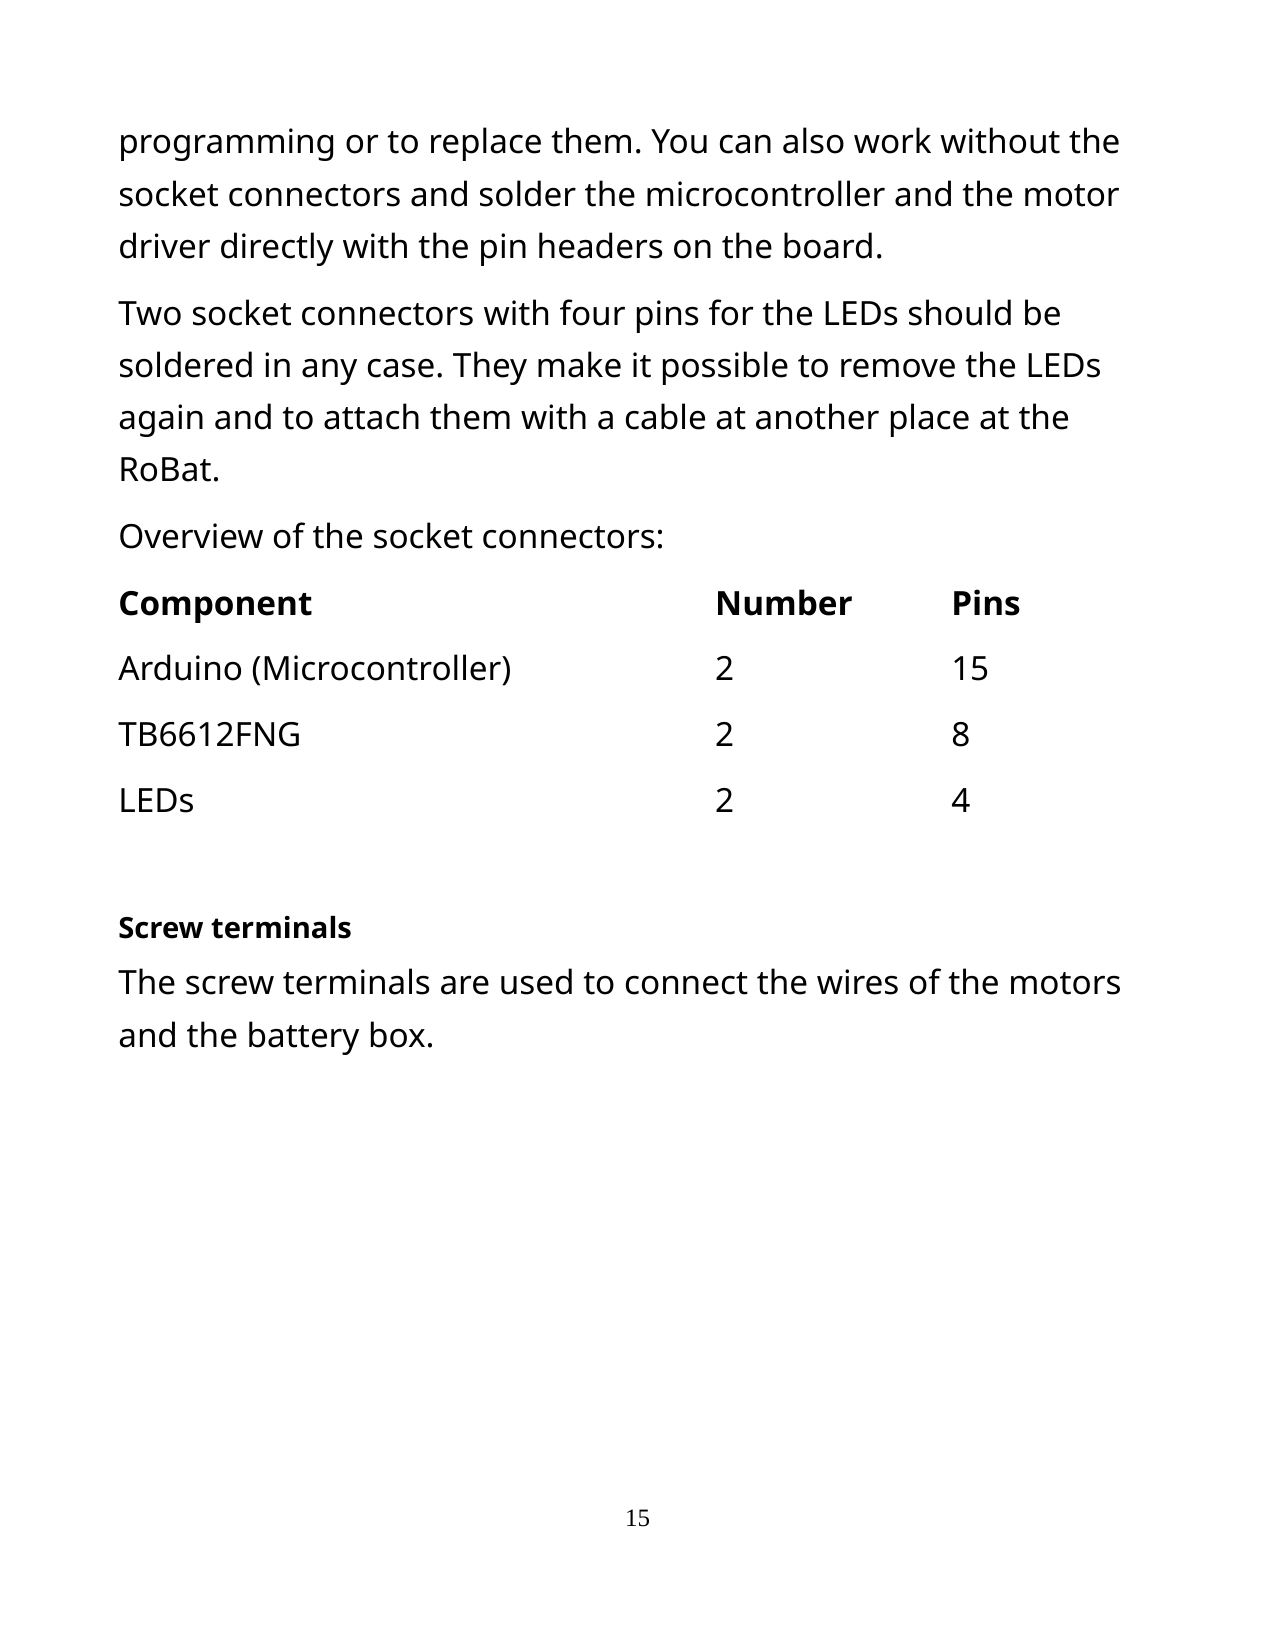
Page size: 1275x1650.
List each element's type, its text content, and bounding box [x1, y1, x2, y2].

table_cell 4 [951, 777, 1123, 842]
table_header Number [715, 579, 951, 645]
table_header Component [118, 579, 715, 645]
table_cell TB6612FNG [118, 711, 715, 777]
table_cell LEDs [118, 777, 715, 842]
table_cell 8 [951, 711, 1123, 777]
text Two socket connectors with four pins for the LEDs should be soldered in any case. They make it possible to remove the LEDs again and to attach them with a cable at another place at the RoBat. [118, 289, 1157, 491]
table_header Pins [951, 579, 1123, 645]
text programming or to replace them. You can also work without the socket connectors and solder the microcontroller and the motor driver directly with the pin headers on the board. [118, 118, 1157, 268]
table_cell Arduino (Microcontroller) [118, 645, 715, 711]
table_cell 15 [951, 645, 1123, 711]
table_cell 2 [715, 711, 951, 777]
subtitle Screw terminals [118, 867, 1157, 947]
table_cell 2 [715, 777, 951, 842]
text Overview of the socket connectors: [118, 513, 1157, 558]
text The screw terminals are used to connect the wires of the motors and the battery box. [118, 959, 1157, 1057]
table_cell 2 [715, 645, 951, 711]
